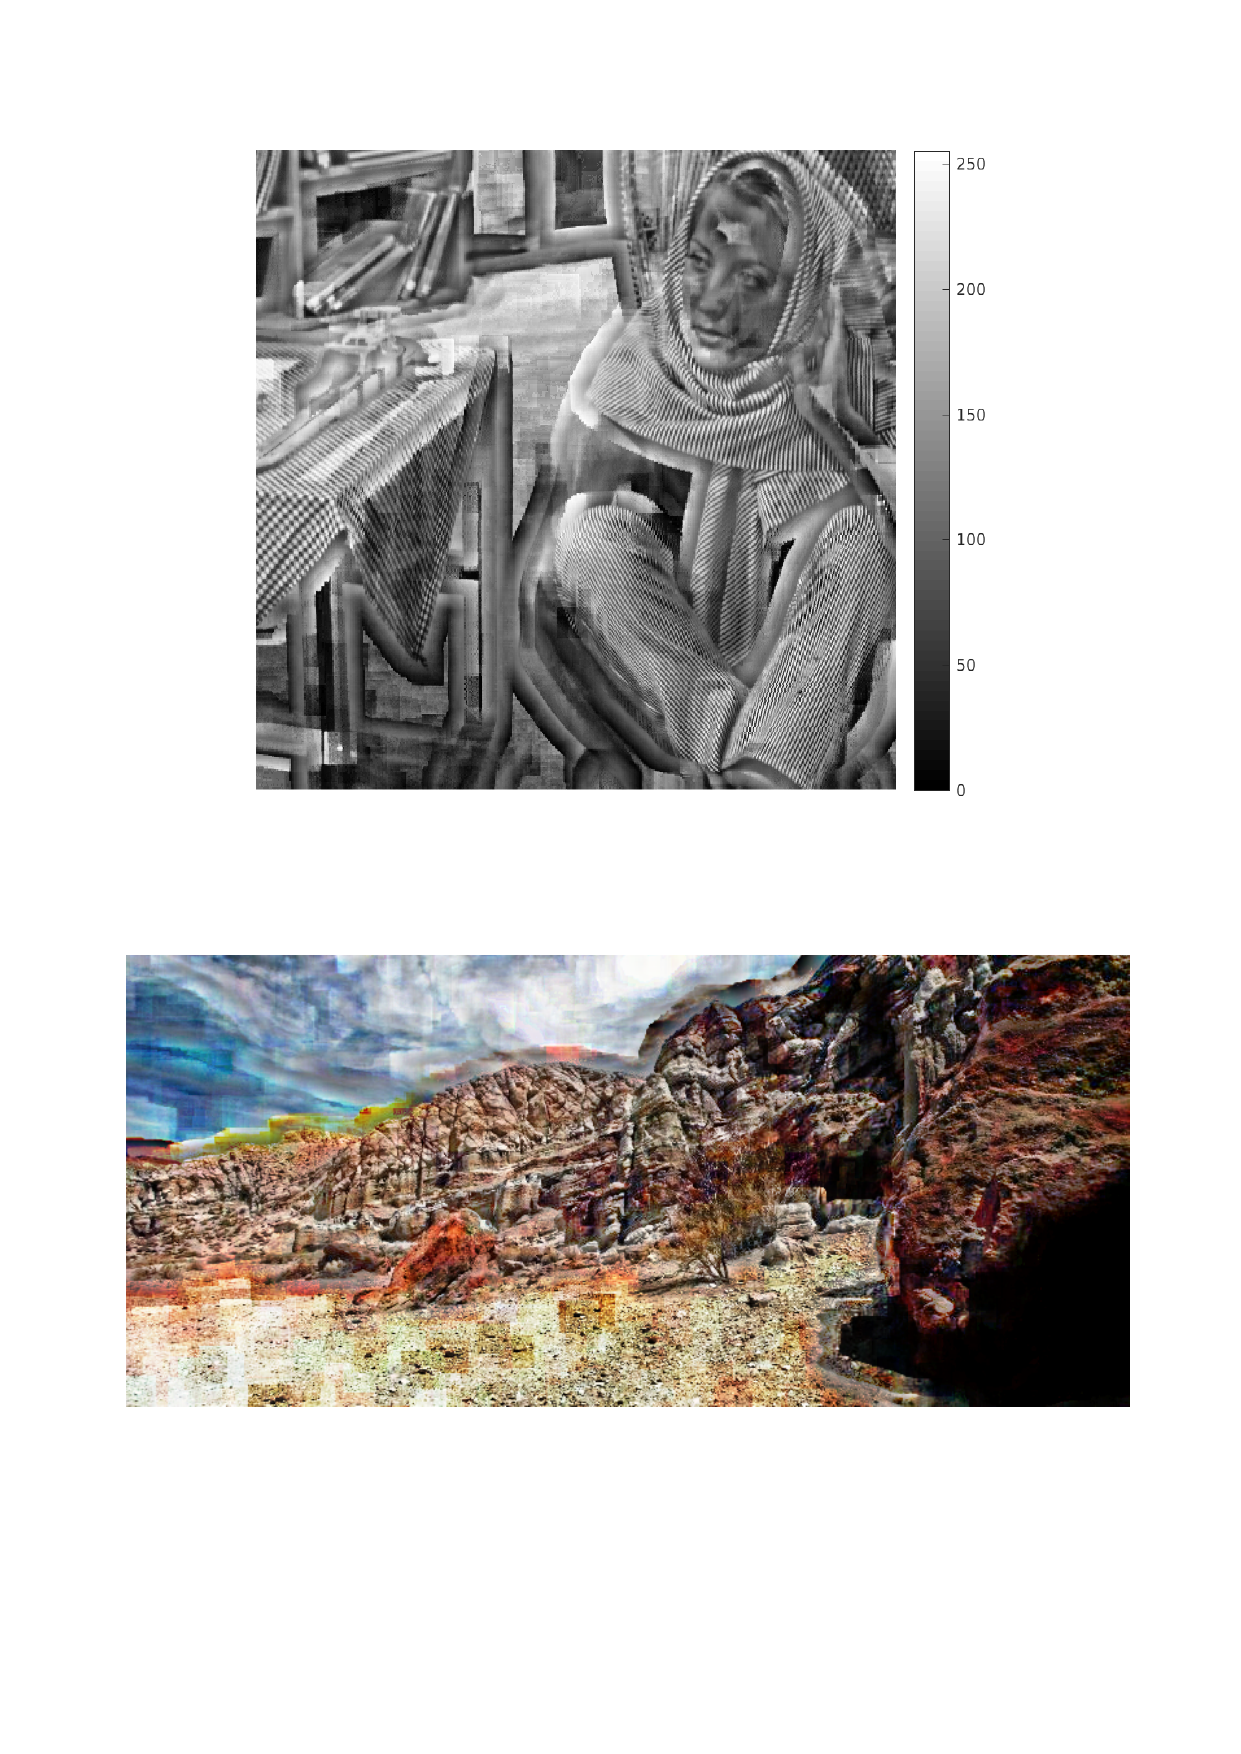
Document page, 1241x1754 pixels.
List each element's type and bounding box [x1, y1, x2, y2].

picture [126, 955, 1130, 1407]
picture [118, 118, 1123, 871]
